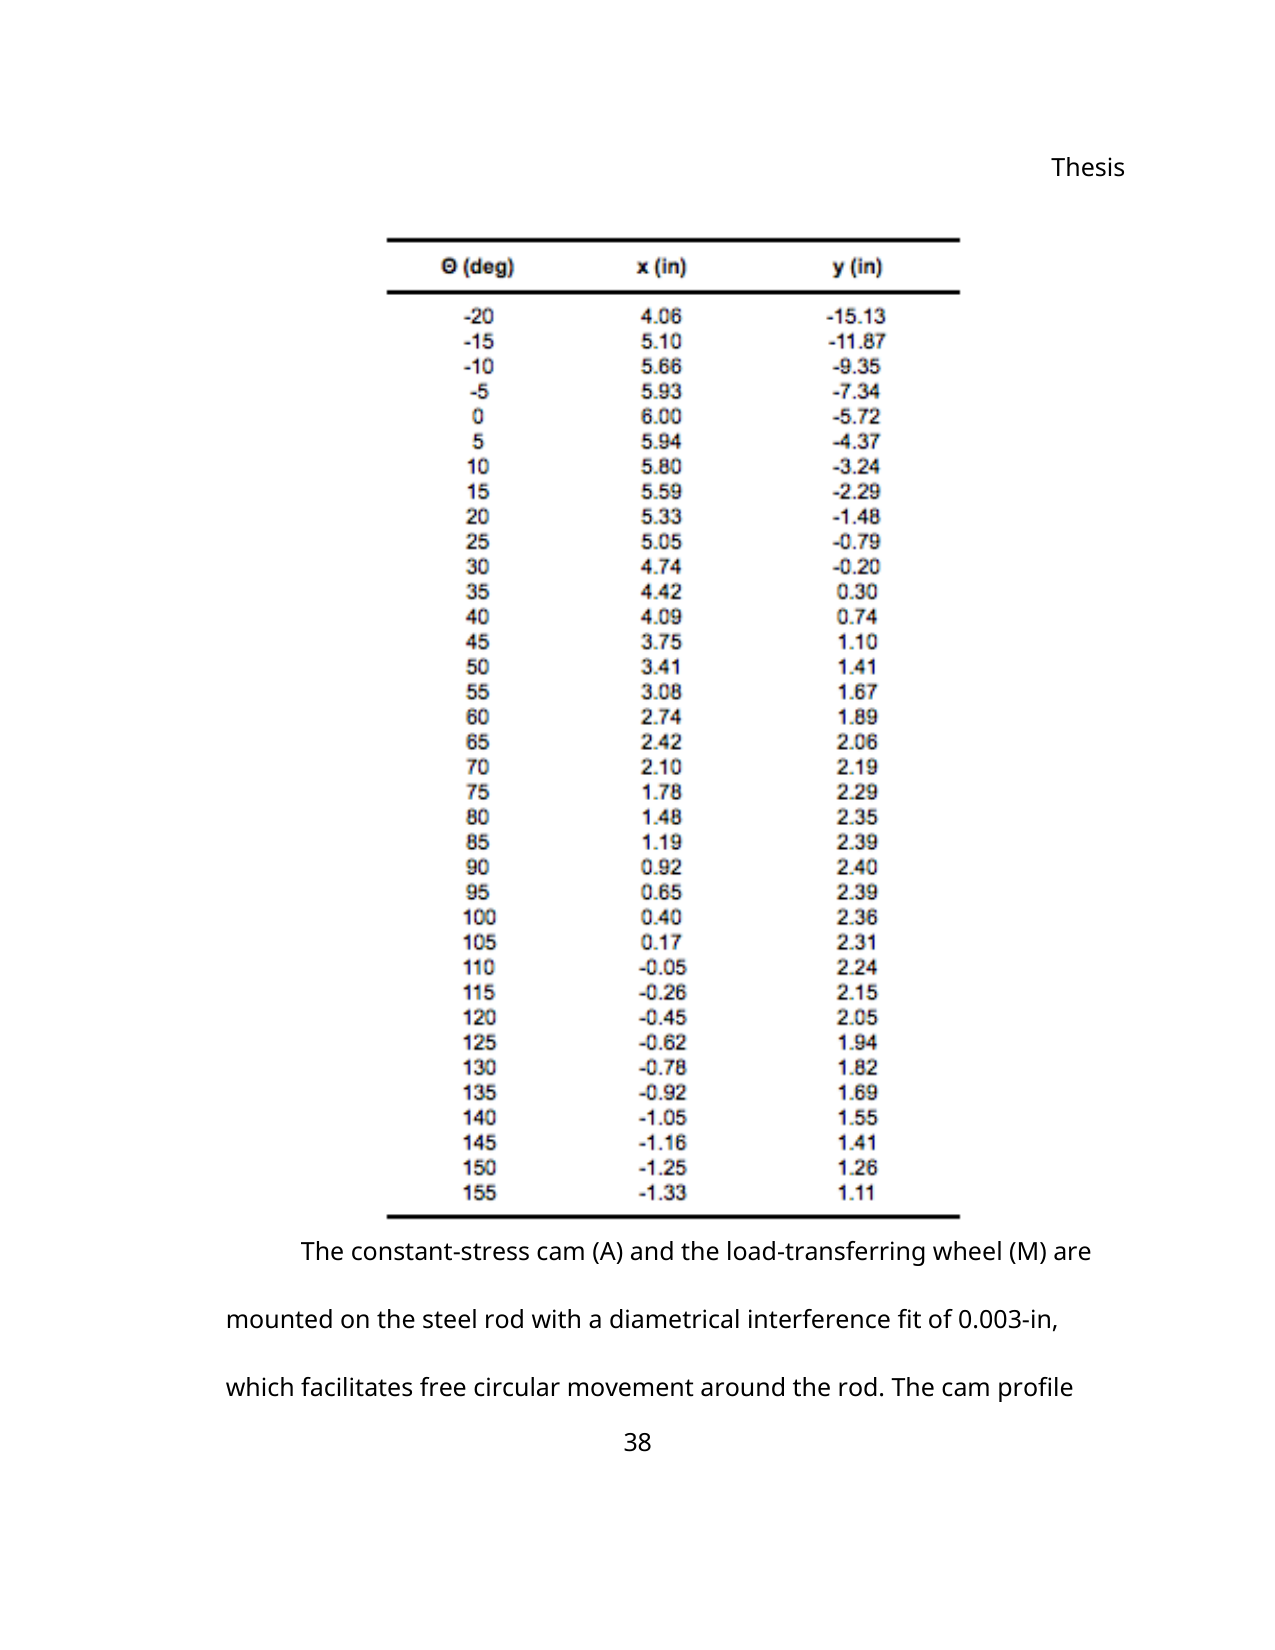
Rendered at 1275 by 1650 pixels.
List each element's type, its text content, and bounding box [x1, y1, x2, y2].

picture [377, 225, 973, 1234]
text The constant-stress cam (A) and the load-transferring wheel (M) are mounted on the steel rod with a diametrical interference fit of 0.003-in, which facilitates free circular movement around the rod. The cam profile [224, 1233, 1125, 1404]
